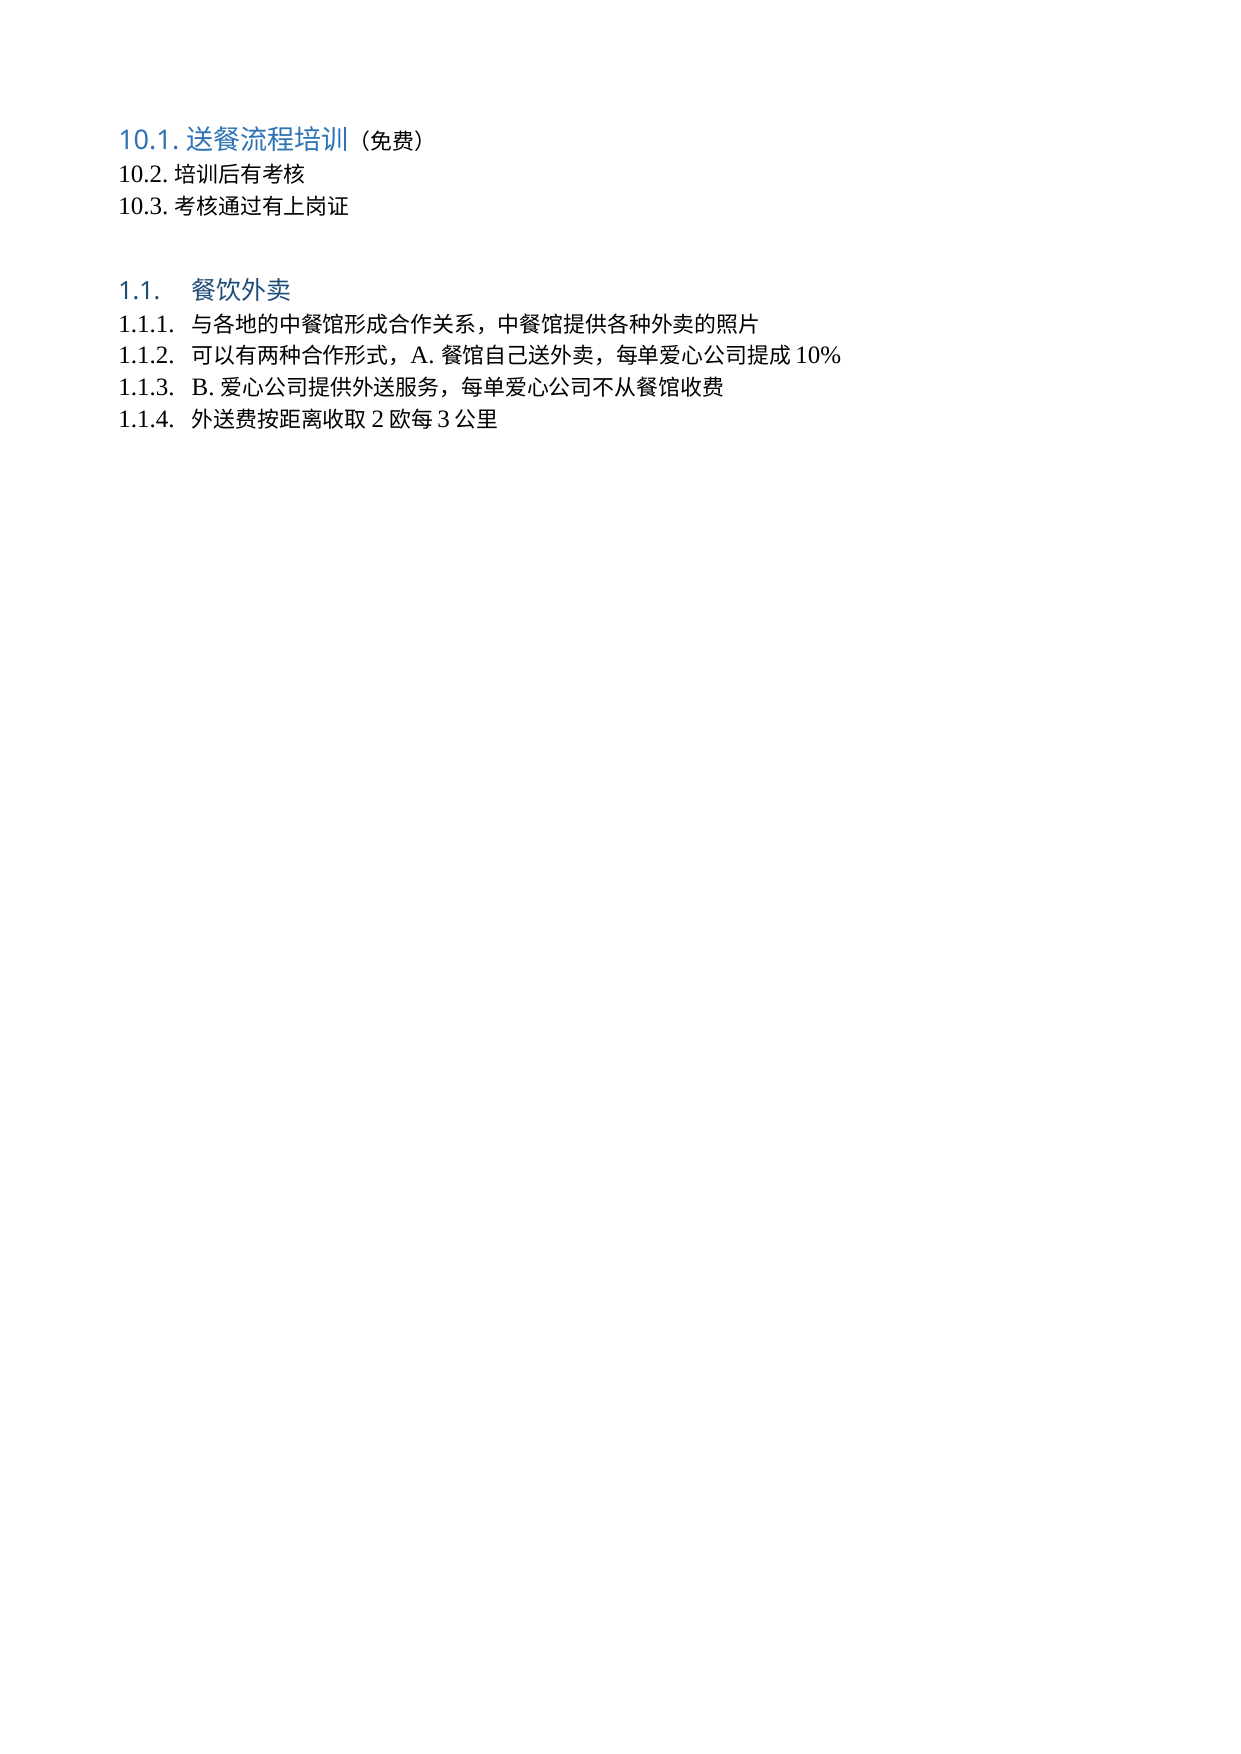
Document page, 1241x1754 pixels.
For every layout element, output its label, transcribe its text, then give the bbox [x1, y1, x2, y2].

list 10.1. 送餐流程培训（免费） [118, 118, 1122, 157]
list B. 爱心公司提供外送服务，每单爱心公司不从餐馆收费 [118, 370, 1122, 402]
list 与各地的中餐馆形成合作关系，中餐馆提供各种外卖的照片 [118, 307, 1122, 338]
list 10.3. 考核通过有上岗证 [118, 189, 1122, 221]
list 10.2. 培训后有考核 [118, 157, 1122, 189]
list 可以有两种合作形式，A. 餐馆自己送外卖，每单爱心公司提成10% [118, 338, 1122, 370]
list 外送费按距离收取 2欧每3公里 [118, 402, 1122, 433]
subtitle 餐饮外卖 [118, 270, 1122, 307]
